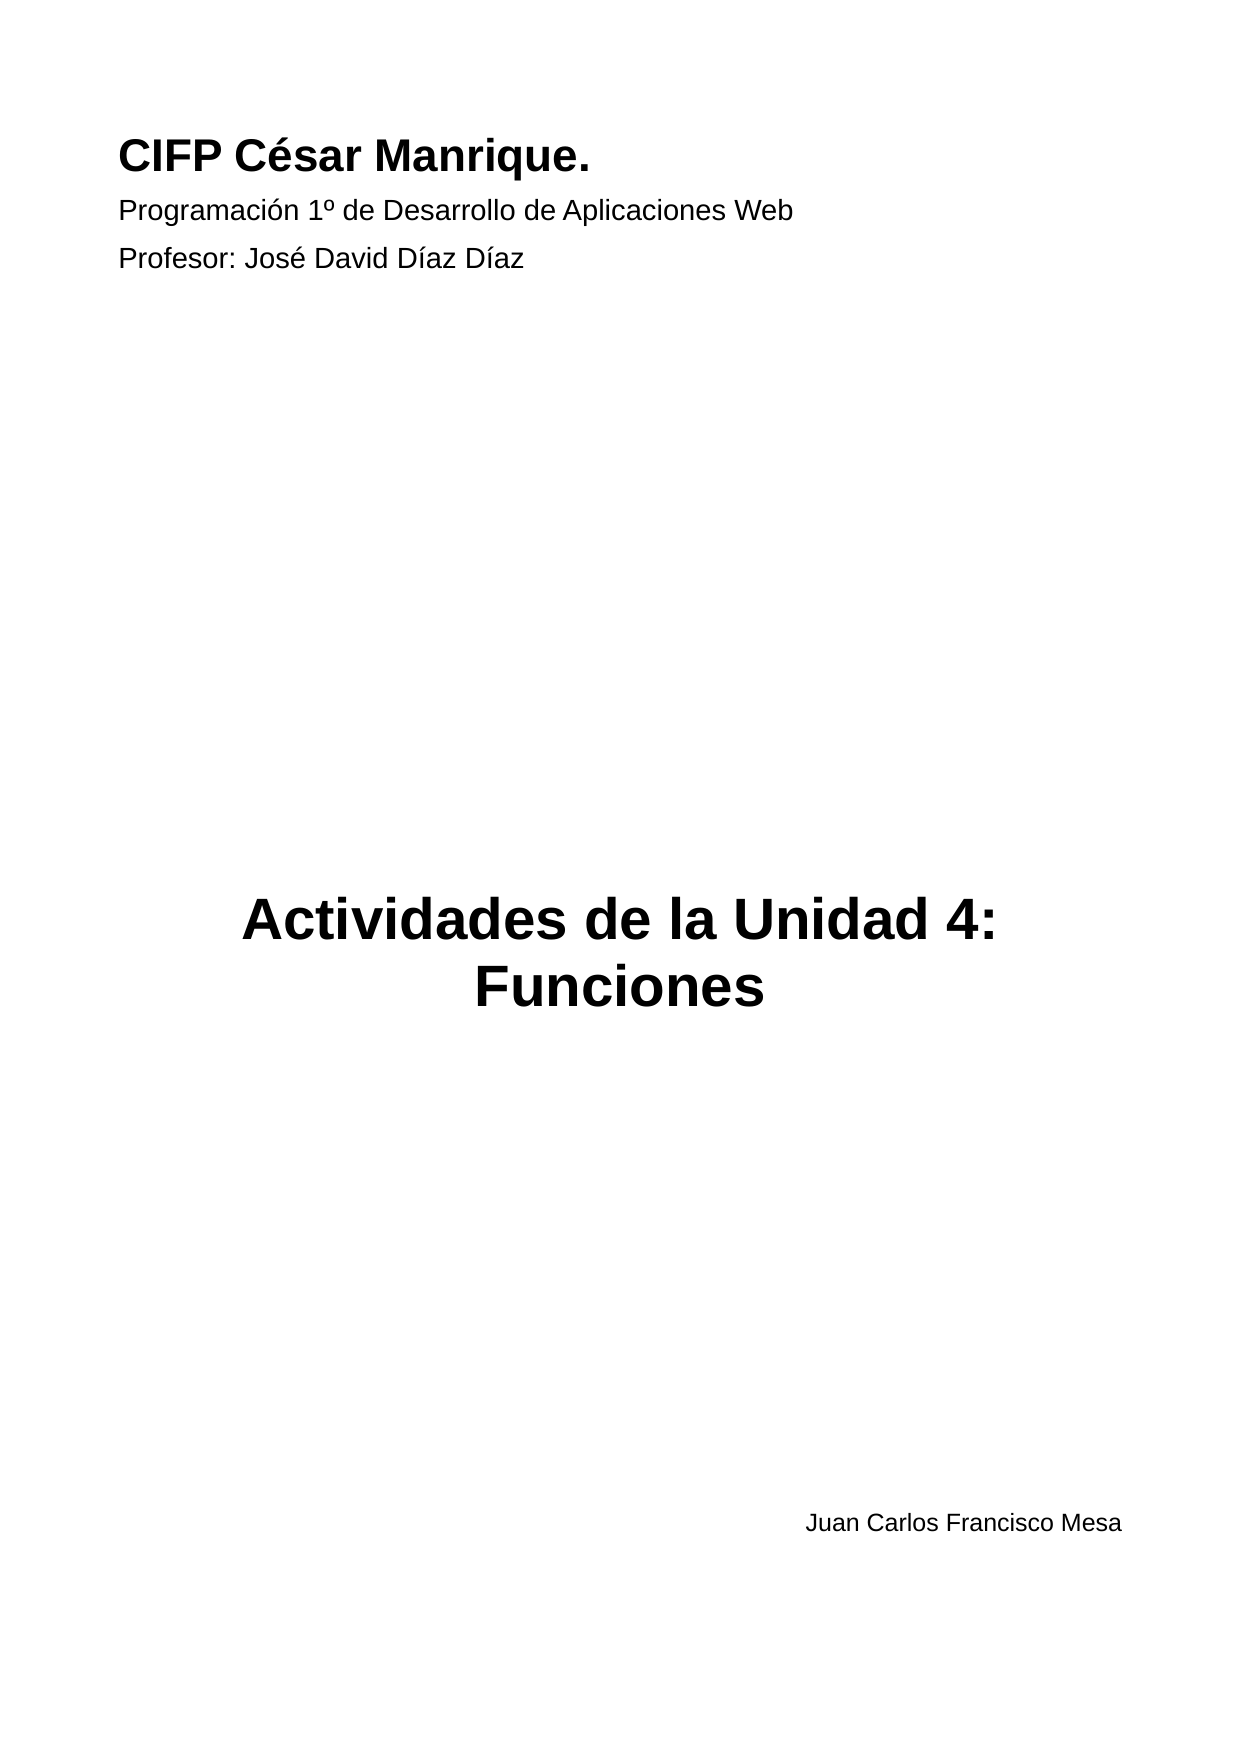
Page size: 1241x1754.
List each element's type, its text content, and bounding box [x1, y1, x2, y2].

text Programación 1º de Desarrollo de Aplicaciones Web [118, 193, 1122, 227]
title CIFP César Manrique. [118, 128, 1122, 181]
text Juan Carlos Francisco Mesa [118, 1508, 1122, 1537]
text Profesor: José David Díaz Díaz [118, 241, 1122, 275]
title Actividades de la Unidad 4: Funciones [118, 885, 1122, 1019]
